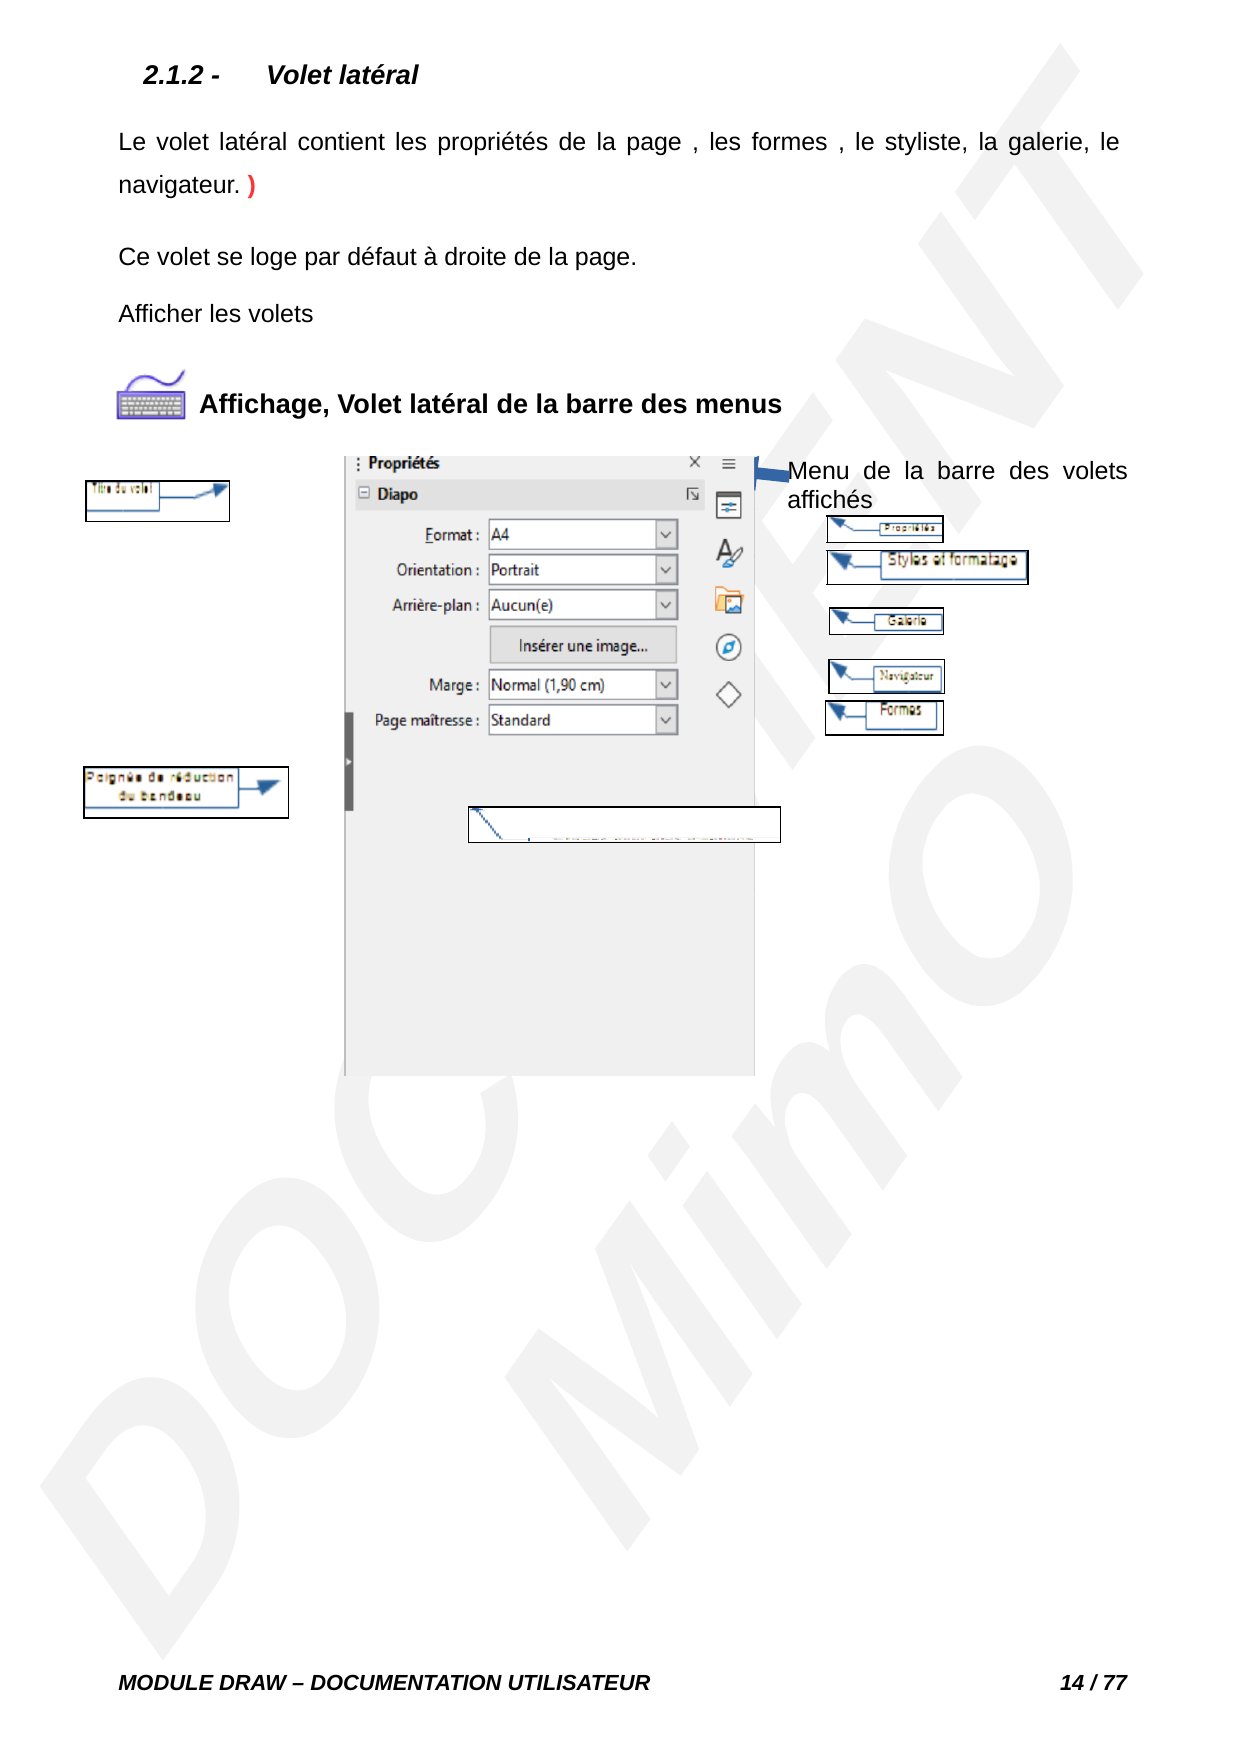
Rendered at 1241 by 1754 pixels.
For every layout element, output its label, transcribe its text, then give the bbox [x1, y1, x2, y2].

table_header [330, 450, 781, 1111]
picture [830, 609, 943, 634]
picture [112, 358, 188, 433]
table_header [755, 480, 781, 806]
text Affichage, Volet latéral de la barre des menus [188, 388, 1122, 419]
picture [830, 660, 944, 693]
subtitle Volet latéral [143, 59, 1122, 90]
picture [826, 702, 943, 734]
text Le volet latéral contient les propriétés de la page , les formes , le styliste, la galerie, le navigateur. ) [118, 126, 1122, 198]
text Afficher les volets [118, 299, 1122, 328]
picture [828, 517, 942, 542]
table_header Menu de la barre des volets affichés [781, 450, 1134, 1111]
picture [469, 808, 780, 842]
table_header [77, 450, 330, 1111]
picture [85, 768, 288, 817]
text Ce volet se loge par défaut à droite de la page. [118, 241, 1122, 270]
picture [828, 551, 1027, 584]
picture [87, 482, 229, 521]
picture [344, 456, 755, 1076]
